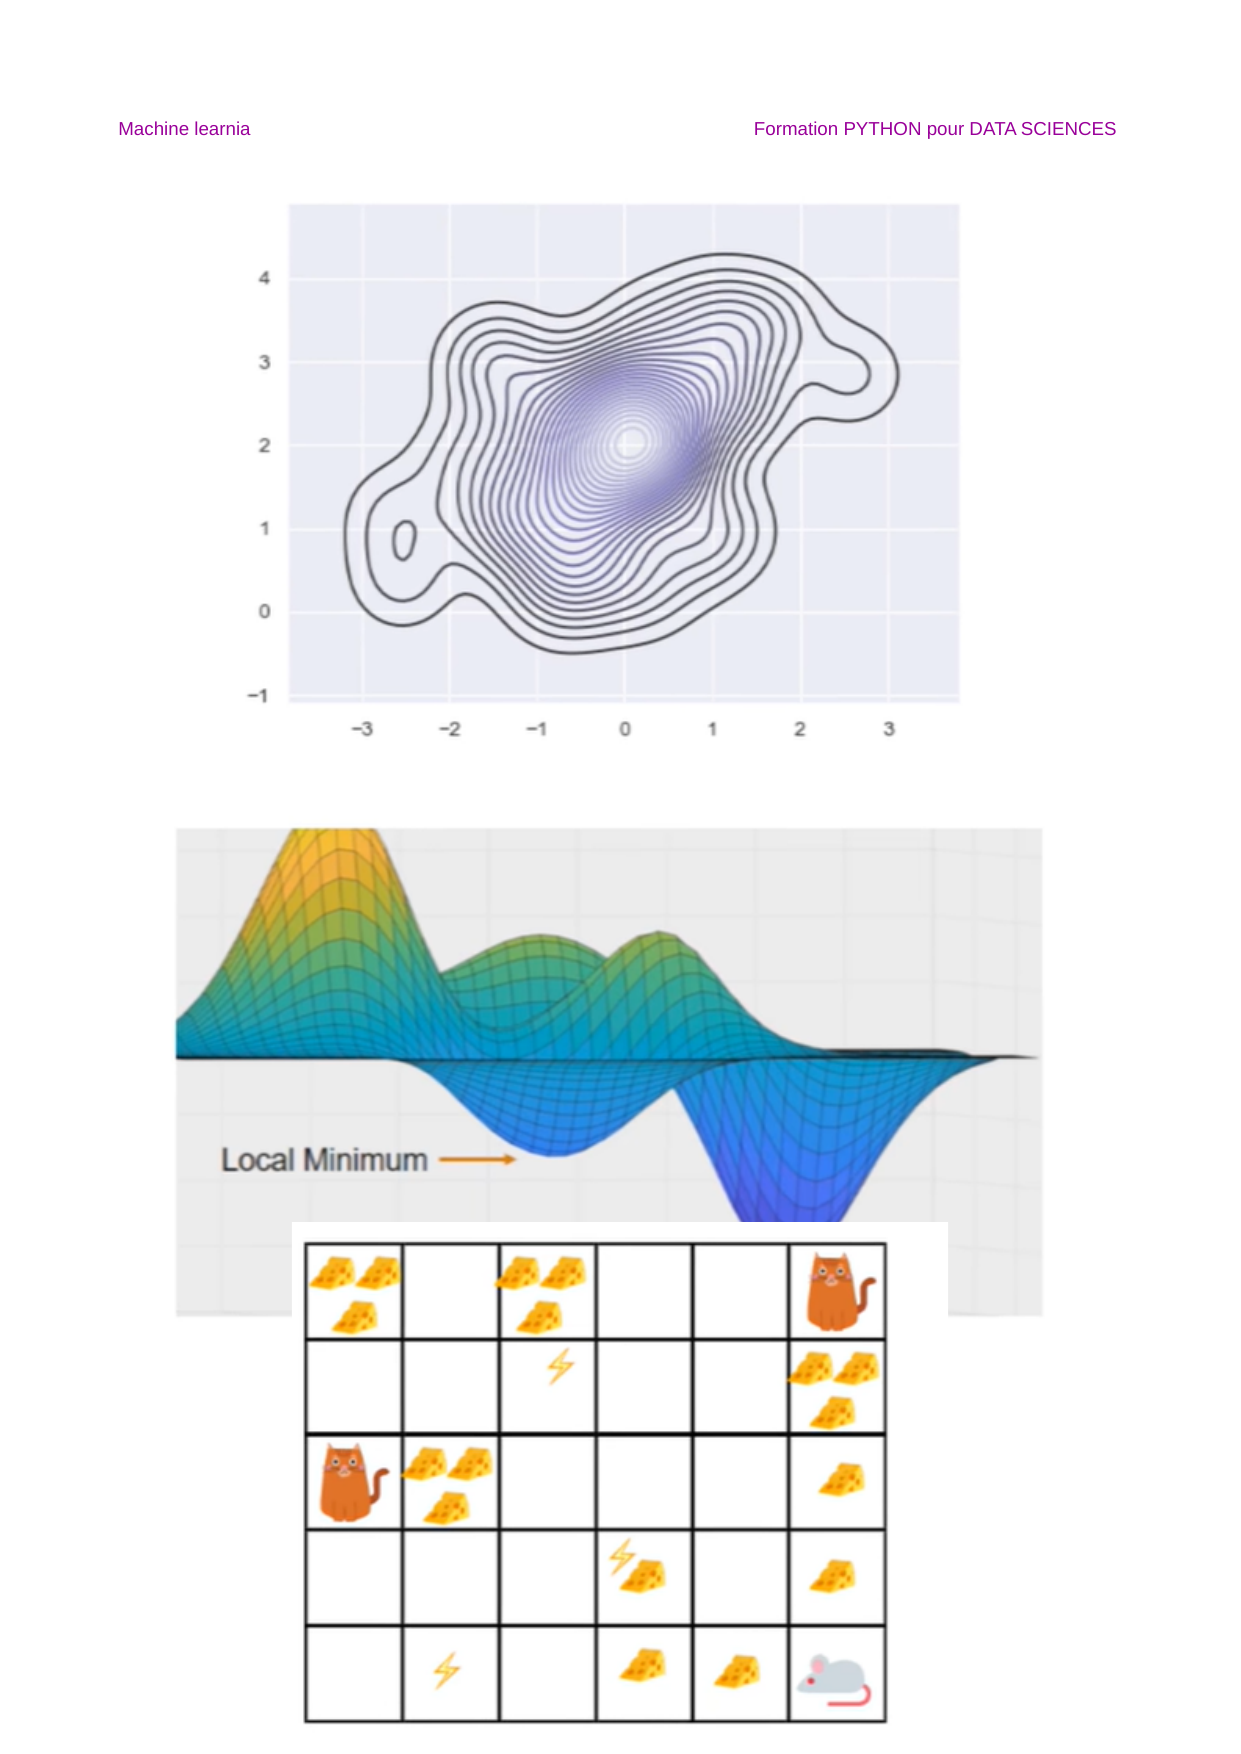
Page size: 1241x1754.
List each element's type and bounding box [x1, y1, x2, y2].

picture [170, 797, 1070, 1754]
picture [235, 169, 1005, 770]
